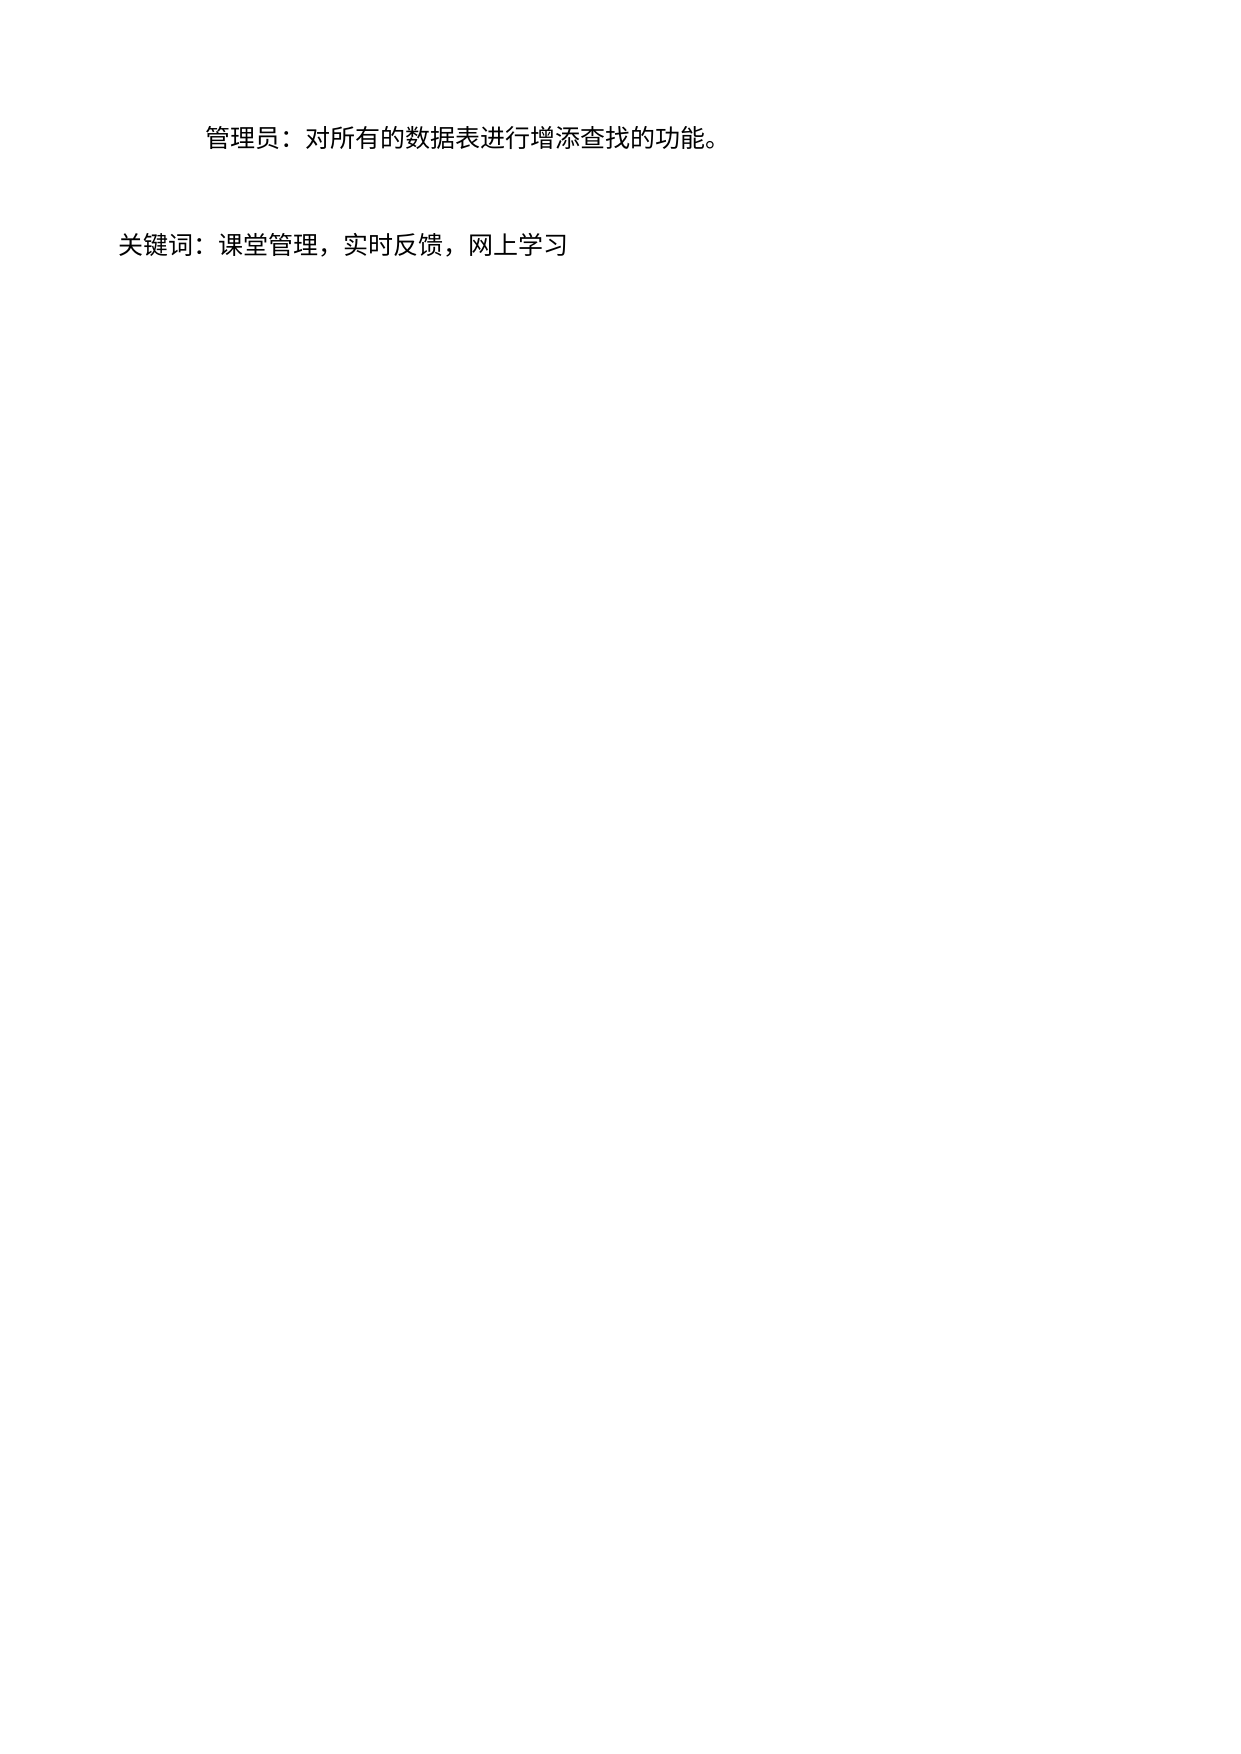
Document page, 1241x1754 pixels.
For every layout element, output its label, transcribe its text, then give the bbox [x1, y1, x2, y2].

text 管理员：对所有的数据表进行增添查找的功能。 [118, 118, 1122, 154]
text 关键词：课堂管理，实时反馈，网上学习 [118, 225, 1122, 261]
